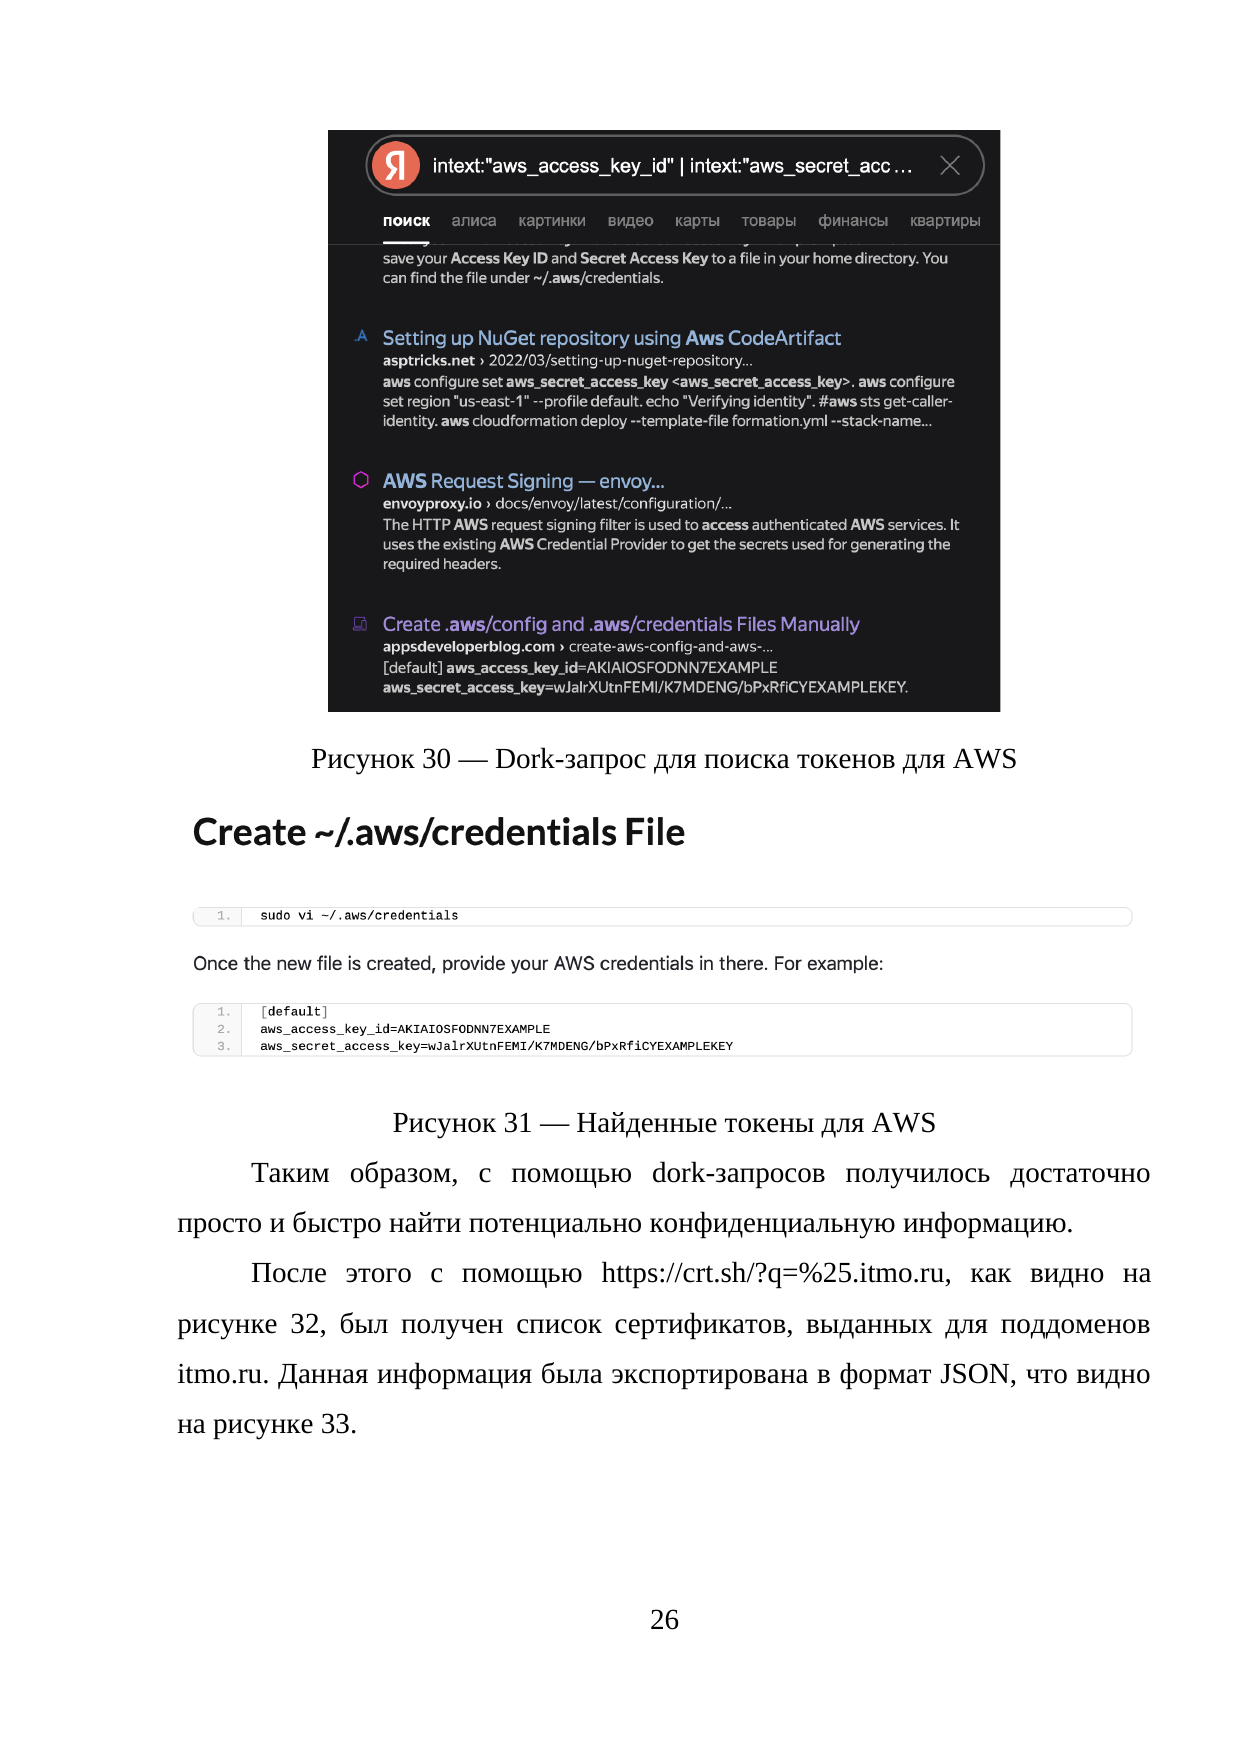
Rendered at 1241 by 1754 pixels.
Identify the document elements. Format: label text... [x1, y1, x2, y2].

text Таким образом, с помощью dork-запросов получилось достаточно просто и быстро найти потенциально конфиденциальную информацию. [177, 1155, 1152, 1239]
text После этого с помощью https://crt.sh/?q=%25.itmo.ru, как видно на рисунке 32, был получен список сертификатов, выданных для поддоменов itmo.ru. Данная информация была экспортирована в формат JSON, что видно на рисунке 33. [177, 1256, 1152, 1440]
text Рисунок 30 — Dork-запрос для поиска токенов для AWS [177, 131, 1152, 774]
picture [177, 803, 1152, 1076]
picture [328, 130, 1001, 712]
text Рисунок 31 — Найденные токены для AWS [177, 1076, 1152, 1138]
